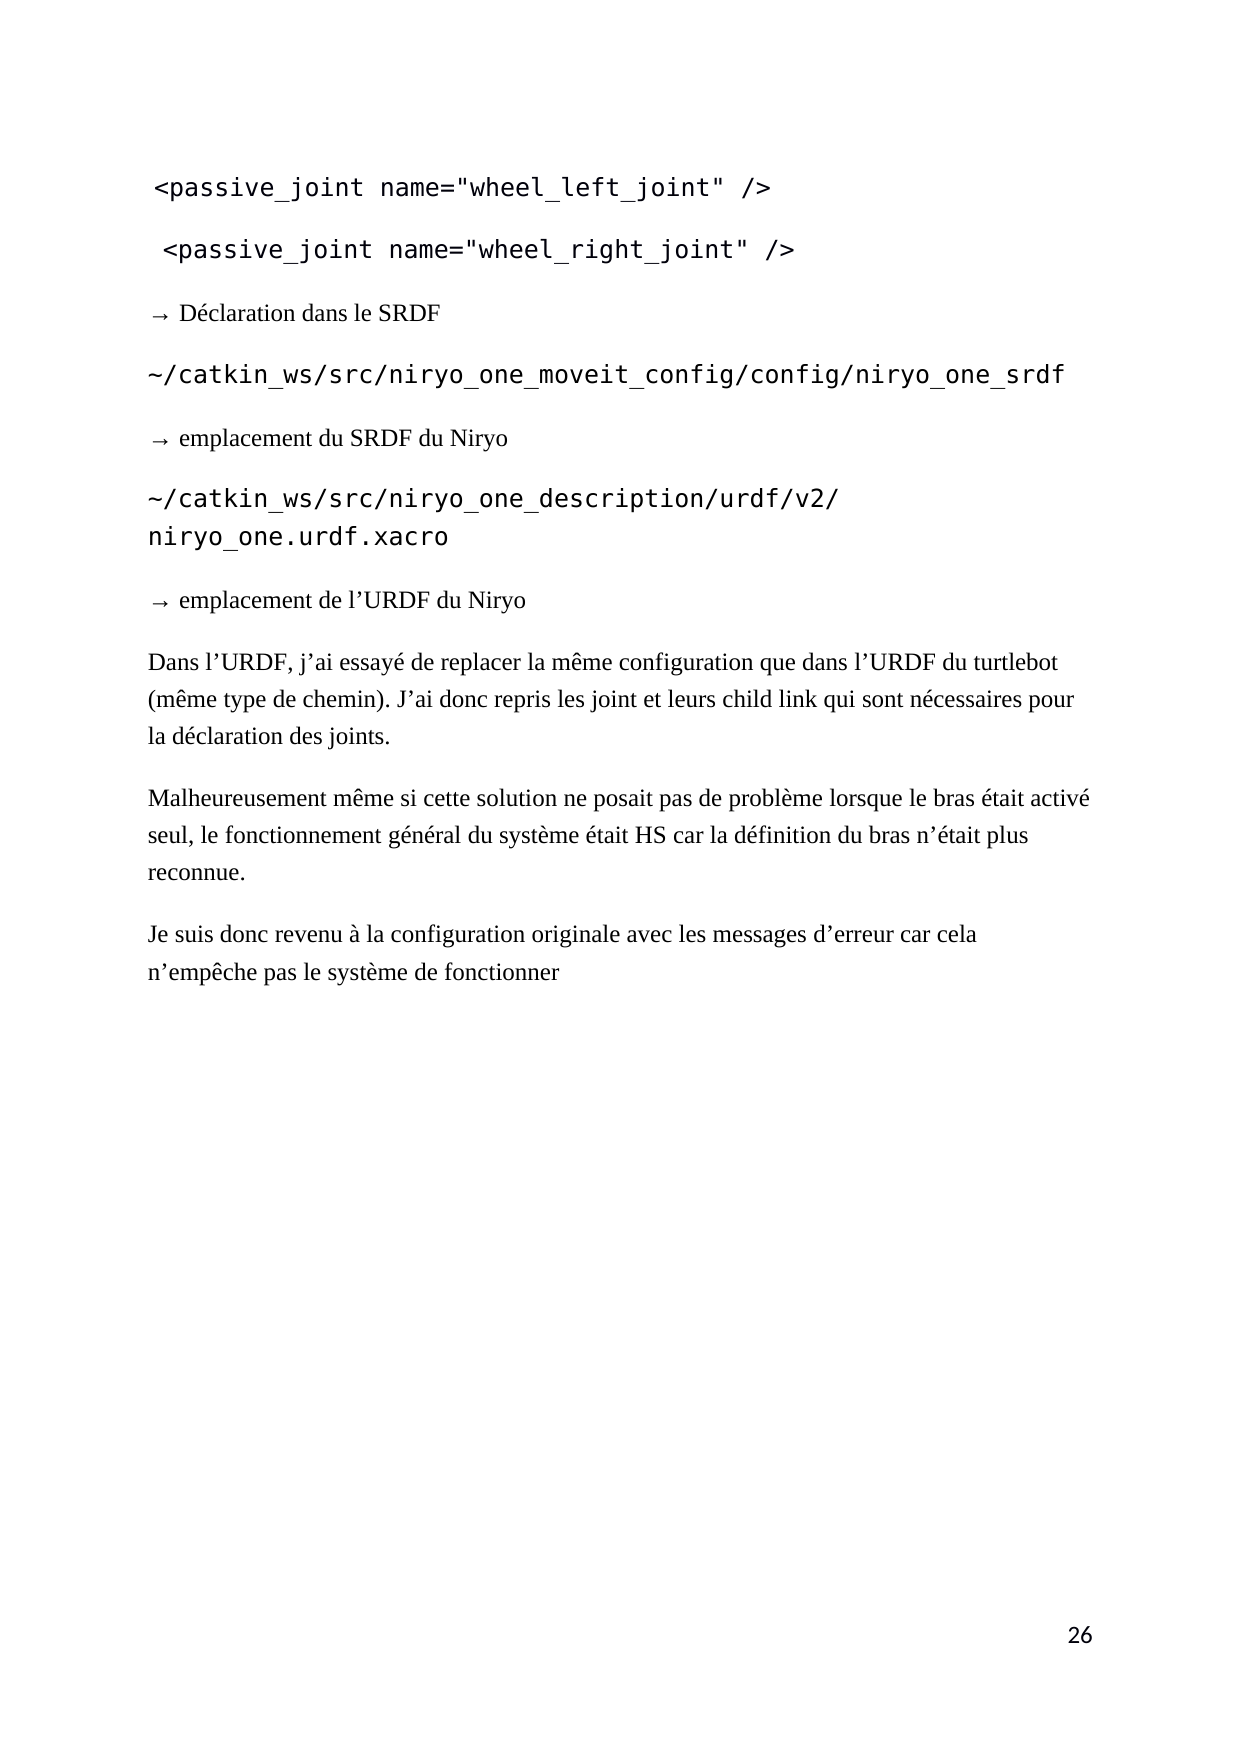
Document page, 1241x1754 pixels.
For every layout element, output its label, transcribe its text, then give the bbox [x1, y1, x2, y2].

text ~/catkin_ws/src/niryo_one_moveit_config/config/niryo_one_srdf [148, 360, 1092, 389]
text <passive_joint name="wheel_left_joint" /> [148, 173, 1092, 202]
text Je suis donc revenu à la configuration originale avec les messages d’erreur car cela n’empêche pas le système de fonctionner [148, 919, 1092, 985]
text → emplacement du SRDF du Niryo [148, 423, 1092, 451]
text Dans l’URDF, j’ai essayé de replacer la même configuration que dans l’URDF du turtlebot (même type de chemin). J’ai donc repris les joint et leurs child link qui sont nécessaires pour la déclaration des joints. [148, 647, 1092, 750]
text → Déclaration dans le SRDF [148, 298, 1092, 327]
text <passive_joint name="wheel_right_joint" /> [148, 235, 1092, 264]
text ~/catkin_ws/src/niryo_one_description/urdf/v2/niryo_one.urdf.xacro [148, 485, 1092, 551]
text Malheureusement même si cette solution ne posait pas de problème lorsque le bras était activé seul, le fonctionnement général du système était HS car la définition du bras n’était plus reconnue. [148, 783, 1092, 886]
text → emplacement de l’URDF du Niryo [148, 585, 1092, 614]
